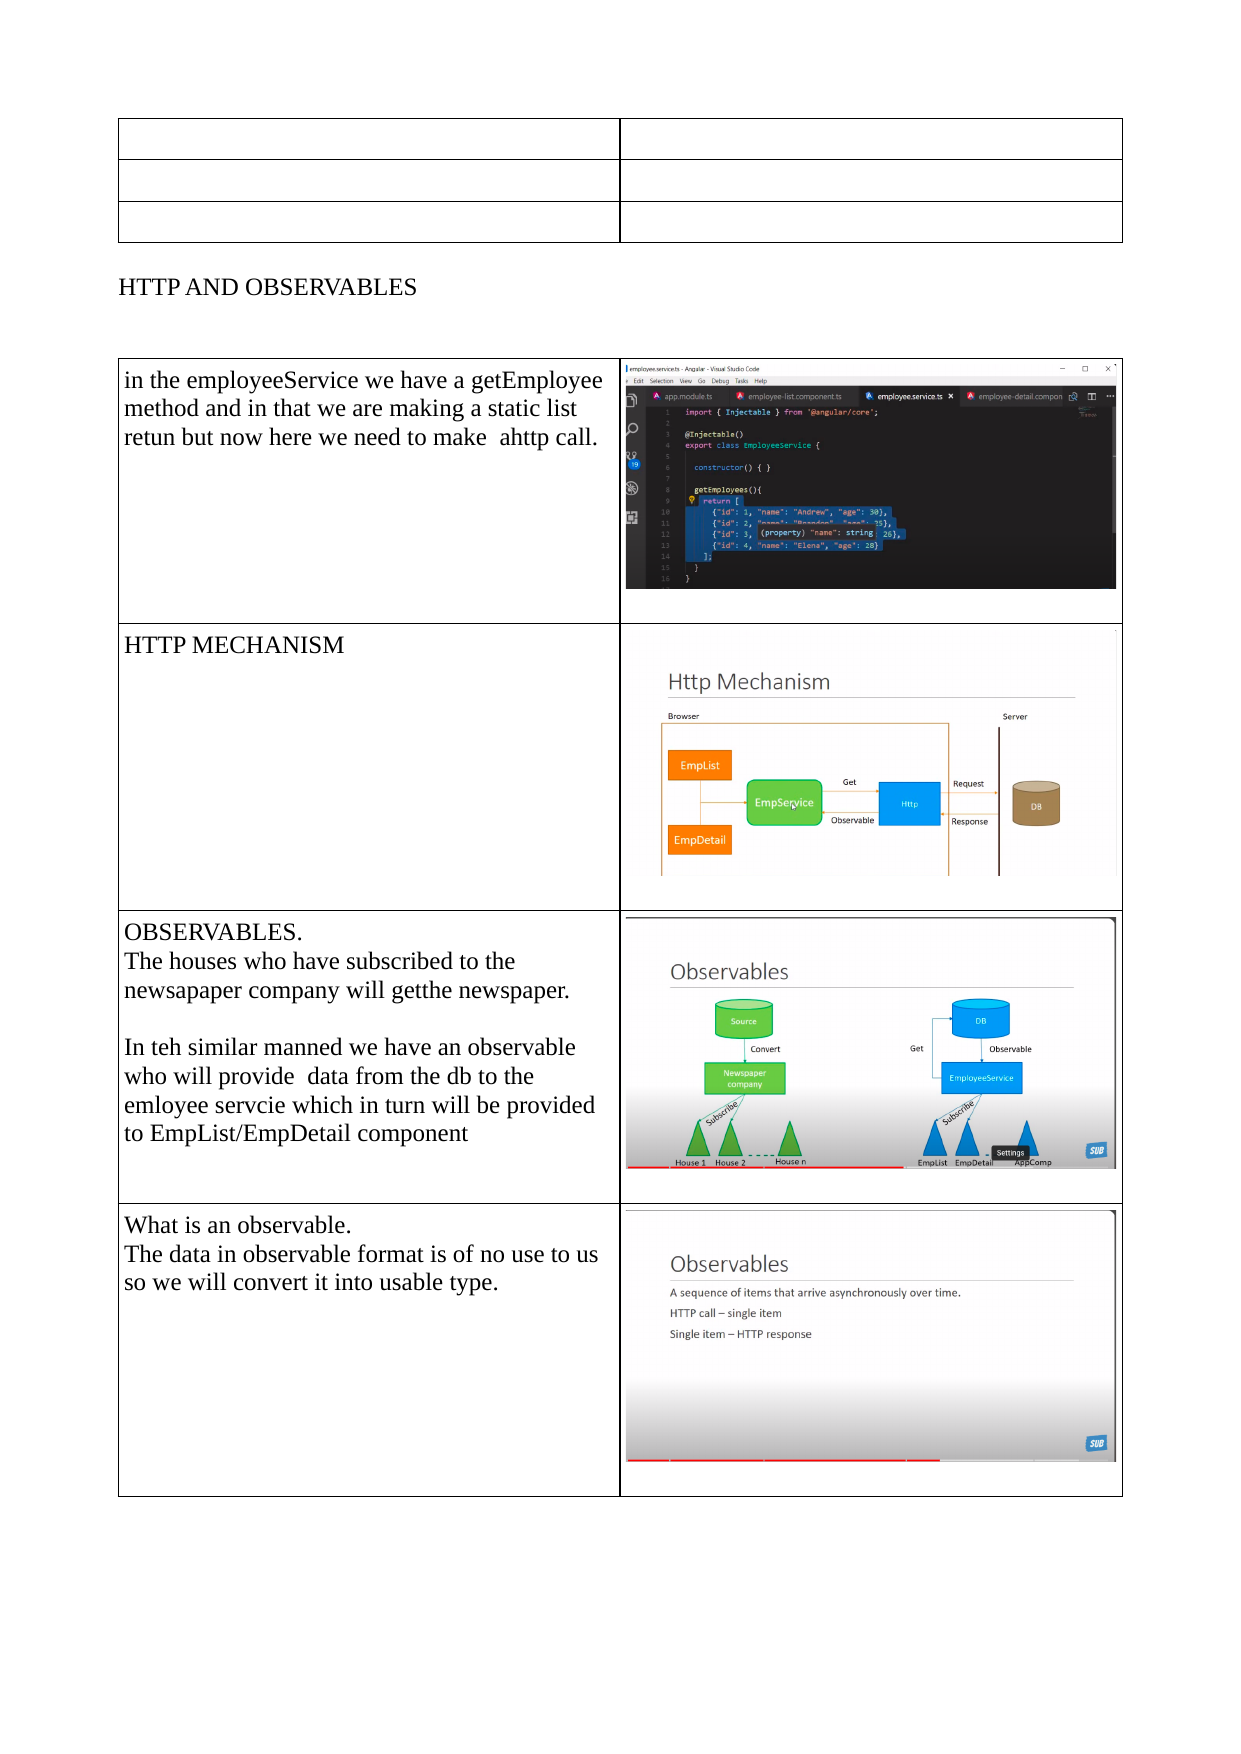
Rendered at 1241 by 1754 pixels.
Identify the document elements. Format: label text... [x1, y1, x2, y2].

table_cell What is an observable. The data in observable format is of no use to us so we will convert it into usable type. [119, 1204, 619, 1496]
table_cell [621, 160, 1122, 201]
table_cell [621, 624, 1122, 910]
table_cell [621, 202, 1122, 242]
table_header in the employeeService we have a getEmployee method and in that we are making a static list retun but now here we need to make ahttp call. [119, 359, 619, 623]
picture [625, 917, 1117, 1169]
picture [625, 630, 1117, 876]
picture [625, 364, 1117, 589]
table_cell [621, 911, 1122, 1203]
table_cell [621, 1204, 1122, 1496]
table_cell OBSERVABLES. The houses who have subscribed to the newsapaper company will getthe newspaper. In teh similar manned we have an observable who will provide data from the db to the emloyee servcie which in turn will be provided to EmpList/EmpDetail component [119, 911, 619, 1203]
table_cell [119, 119, 619, 159]
table_header [621, 359, 1122, 623]
table_cell [119, 160, 619, 201]
table_cell [119, 202, 619, 242]
picture [625, 1210, 1117, 1462]
text HTTP AND OBSERVABLES [118, 272, 1122, 300]
table_cell [621, 119, 1122, 159]
table_cell HTTP MECHANISM [119, 624, 619, 910]
